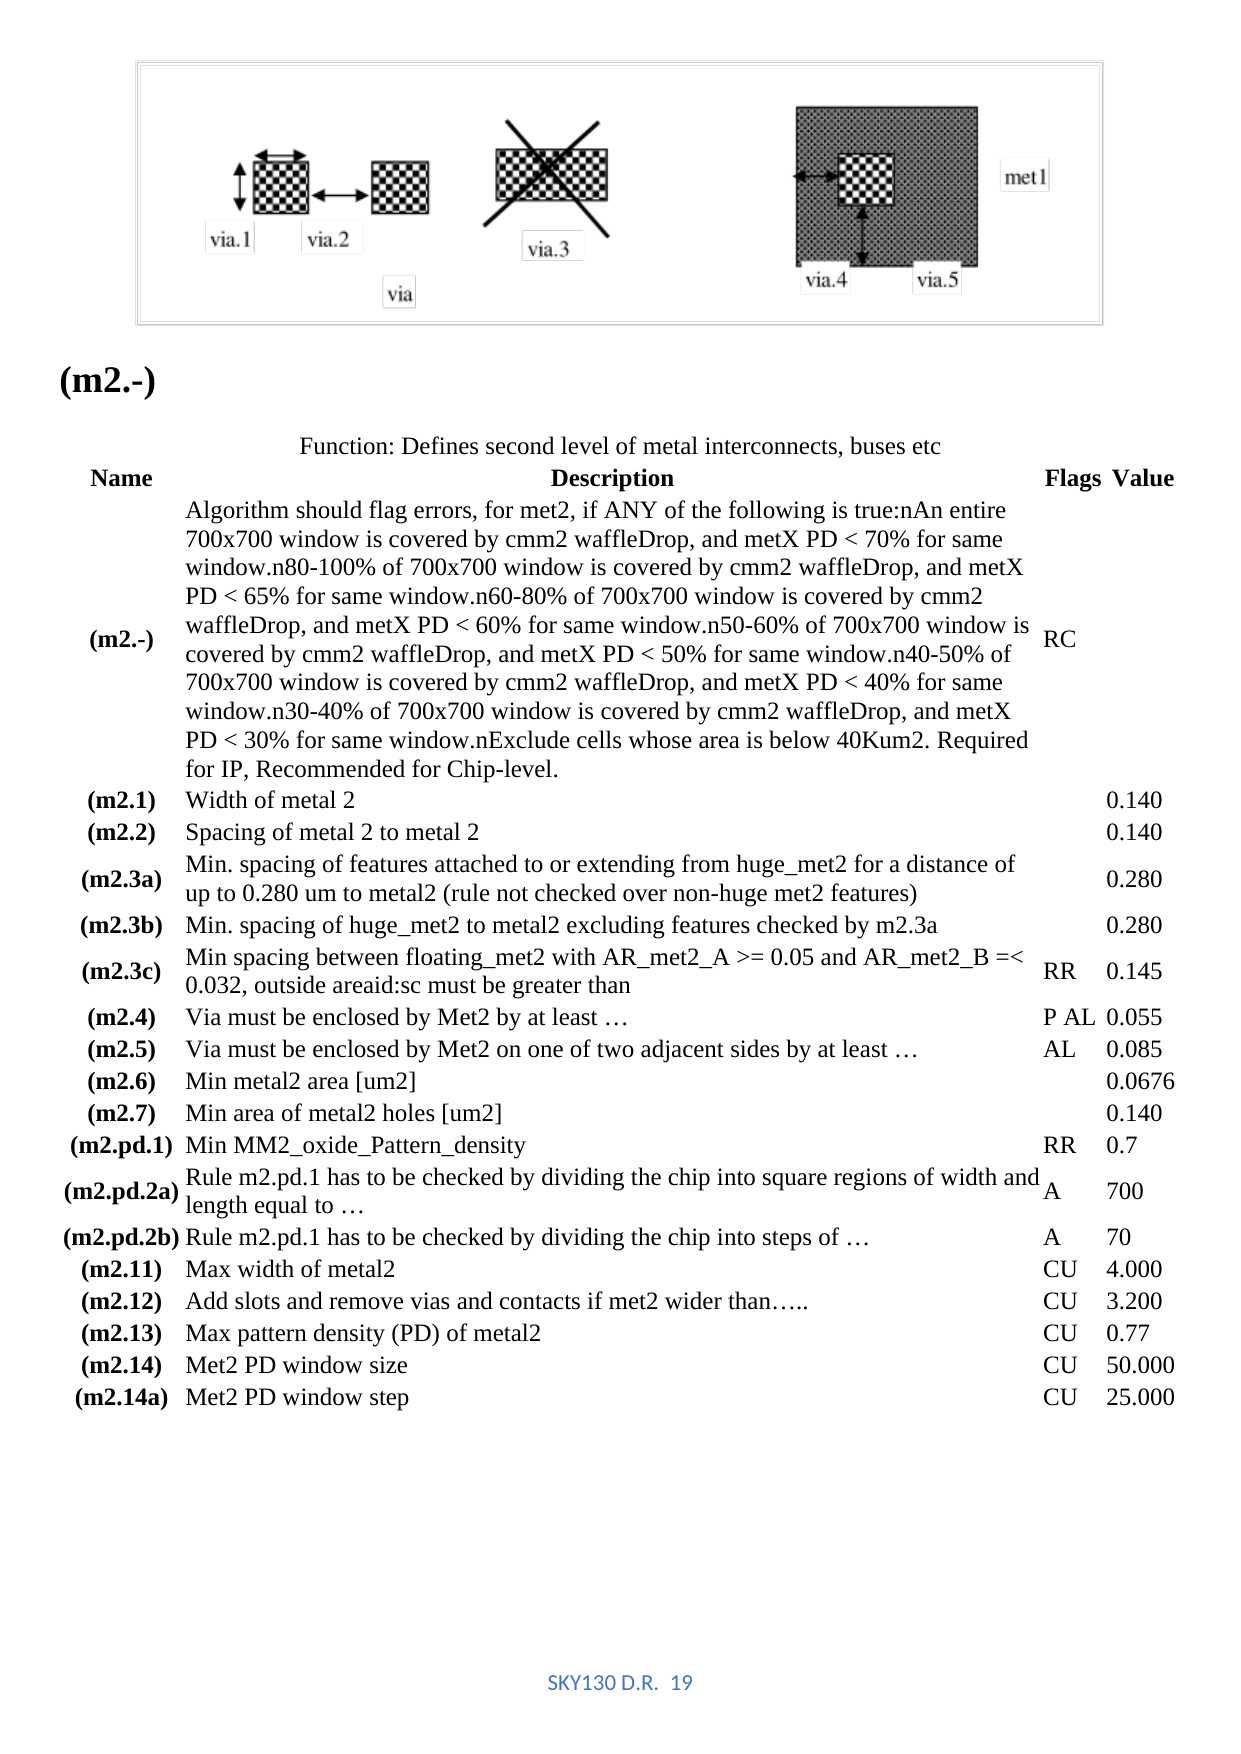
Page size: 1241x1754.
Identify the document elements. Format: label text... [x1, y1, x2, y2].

table_cell 0.140 [1105, 816, 1181, 848]
table_cell (m2.2) [59, 816, 183, 848]
table_cell (m2.12) [59, 1285, 183, 1316]
table_cell CU [1041, 1348, 1104, 1380]
table_cell (m2.13) [59, 1316, 183, 1348]
table_cell A [1041, 1160, 1104, 1221]
table_cell Met2 PD window size [184, 1348, 1041, 1380]
table_header Function: Defines second level of metal interconnects, buses etc [59, 430, 1181, 461]
table_cell 0.77 [1105, 1316, 1181, 1348]
table_cell 4.000 [1105, 1253, 1181, 1284]
table_cell Flags [1041, 461, 1104, 493]
table_cell Min area of metal2 holes [um2] [184, 1096, 1041, 1128]
table_cell (m2.pd.2b) [59, 1221, 183, 1253]
table_cell (m2.7) [59, 1096, 183, 1128]
table_cell CU [1041, 1253, 1104, 1284]
table_cell RC [1041, 493, 1104, 784]
table_cell [1041, 784, 1104, 816]
table_cell P AL [1041, 1001, 1104, 1033]
table_cell (m2.3c) [59, 940, 183, 1001]
table_cell 0.280 [1105, 908, 1181, 940]
table_cell [1041, 908, 1104, 940]
table_cell Description [184, 461, 1041, 493]
table_cell A [1041, 1221, 1104, 1253]
picture [133, 59, 1107, 329]
table_cell Min MM2_oxide_Pattern_density [184, 1128, 1041, 1160]
table_cell (m2.3a) [59, 848, 183, 908]
subtitle (m2.-) [59, 357, 1181, 400]
table_cell [1041, 848, 1104, 908]
table_cell 0.140 [1105, 784, 1181, 816]
table_cell Max pattern density (PD) of metal2 [184, 1316, 1041, 1348]
table_cell Rule m2.pd.1 has to be checked by dividing the chip into steps of … [184, 1221, 1041, 1253]
table_cell Via must be enclosed by Met2 on one of two adjacent sides by at least … [184, 1033, 1041, 1064]
table_cell Max width of metal2 [184, 1253, 1041, 1284]
table_cell 0.280 [1105, 848, 1181, 908]
table_cell Spacing of metal 2 to metal 2 [184, 816, 1041, 848]
table_cell 0.0676 [1105, 1065, 1181, 1096]
table_cell Min spacing between floating_met2 with AR_met2_A >= 0.05 and AR_met2_B =< 0.032, outside areaid:sc must be greater than [184, 940, 1041, 1001]
table_cell Min. spacing of features attached to or extending from huge_met2 for a distance of up to 0.280 um to metal2 (rule not checked over non-huge met2 features) [184, 848, 1041, 908]
table_cell Min. spacing of huge_met2 to metal2 excluding features checked by m2.3a [184, 908, 1041, 940]
table_cell (m2.-) [59, 493, 183, 784]
table_cell Value [1105, 461, 1181, 493]
table_cell (m2.pd.2a) [59, 1160, 183, 1221]
table_cell 700 [1105, 1160, 1181, 1221]
table_cell Algorithm should flag errors, for met2, if ANY of the following is true:nAn entire 700x700 window is covered by cmm2 waffleDrop, and metX PD < 70% for same window.n80-100% of 700x700 window is covered by cmm2 waffleDrop, and metX PD < 65% for same window.n60-80% of 700x700 window is covered by cmm2 waffleDrop, and metX PD < 60% for same window.n50-60% of 700x700 window is covered by cmm2 waffleDrop, and metX PD < 50% for same window.n40-50% of 700x700 window is covered by cmm2 waffleDrop, and metX PD < 40% for same window.n30-40% of 700x700 window is covered by cmm2 waffleDrop, and metX PD < 30% for same window.nExclude cells whose area is below 40Kum2. Required for IP, Recommended for Chip-level. [184, 493, 1041, 784]
table_cell Via must be enclosed by Met2 by at least … [184, 1001, 1041, 1033]
table_cell 70 [1105, 1221, 1181, 1253]
table_cell (m2.5) [59, 1033, 183, 1064]
table_cell (m2.pd.1) [59, 1128, 183, 1160]
table_cell 0.055 [1105, 1001, 1181, 1033]
table_cell 0.140 [1105, 1096, 1181, 1128]
table_cell Add slots and remove vias and contacts if met2 wider than….. [184, 1285, 1041, 1316]
table_cell Rule m2.pd.1 has to be checked by dividing the chip into square regions of width and length equal to … [184, 1160, 1041, 1221]
table_cell (m2.4) [59, 1001, 183, 1033]
table_cell Min metal2 area [um2] [184, 1065, 1041, 1096]
table_cell Width of metal 2 [184, 784, 1041, 816]
table_cell 25.000 [1105, 1380, 1181, 1412]
table_cell [1041, 1065, 1104, 1096]
table_cell (m2.1) [59, 784, 183, 816]
table_cell 0.7 [1105, 1128, 1181, 1160]
table_cell (m2.14) [59, 1348, 183, 1380]
table_cell 0.145 [1105, 940, 1181, 1001]
table_cell [1105, 493, 1181, 784]
table_cell (m2.11) [59, 1253, 183, 1284]
table_cell CU [1041, 1316, 1104, 1348]
table_cell (m2.3b) [59, 908, 183, 940]
table_cell (m2.14a) [59, 1380, 183, 1412]
table_cell [1041, 816, 1104, 848]
table_cell CU [1041, 1380, 1104, 1412]
table_cell 50.000 [1105, 1348, 1181, 1380]
table_cell Name [59, 461, 183, 493]
table_cell RR [1041, 940, 1104, 1001]
table_cell (m2.6) [59, 1065, 183, 1096]
table_cell CU [1041, 1285, 1104, 1316]
table_cell [1041, 1096, 1104, 1128]
table_cell 3.200 [1105, 1285, 1181, 1316]
table_cell 0.085 [1105, 1033, 1181, 1064]
table_cell RR [1041, 1128, 1104, 1160]
table_cell AL [1041, 1033, 1104, 1064]
table_cell Met2 PD window step [184, 1380, 1041, 1412]
